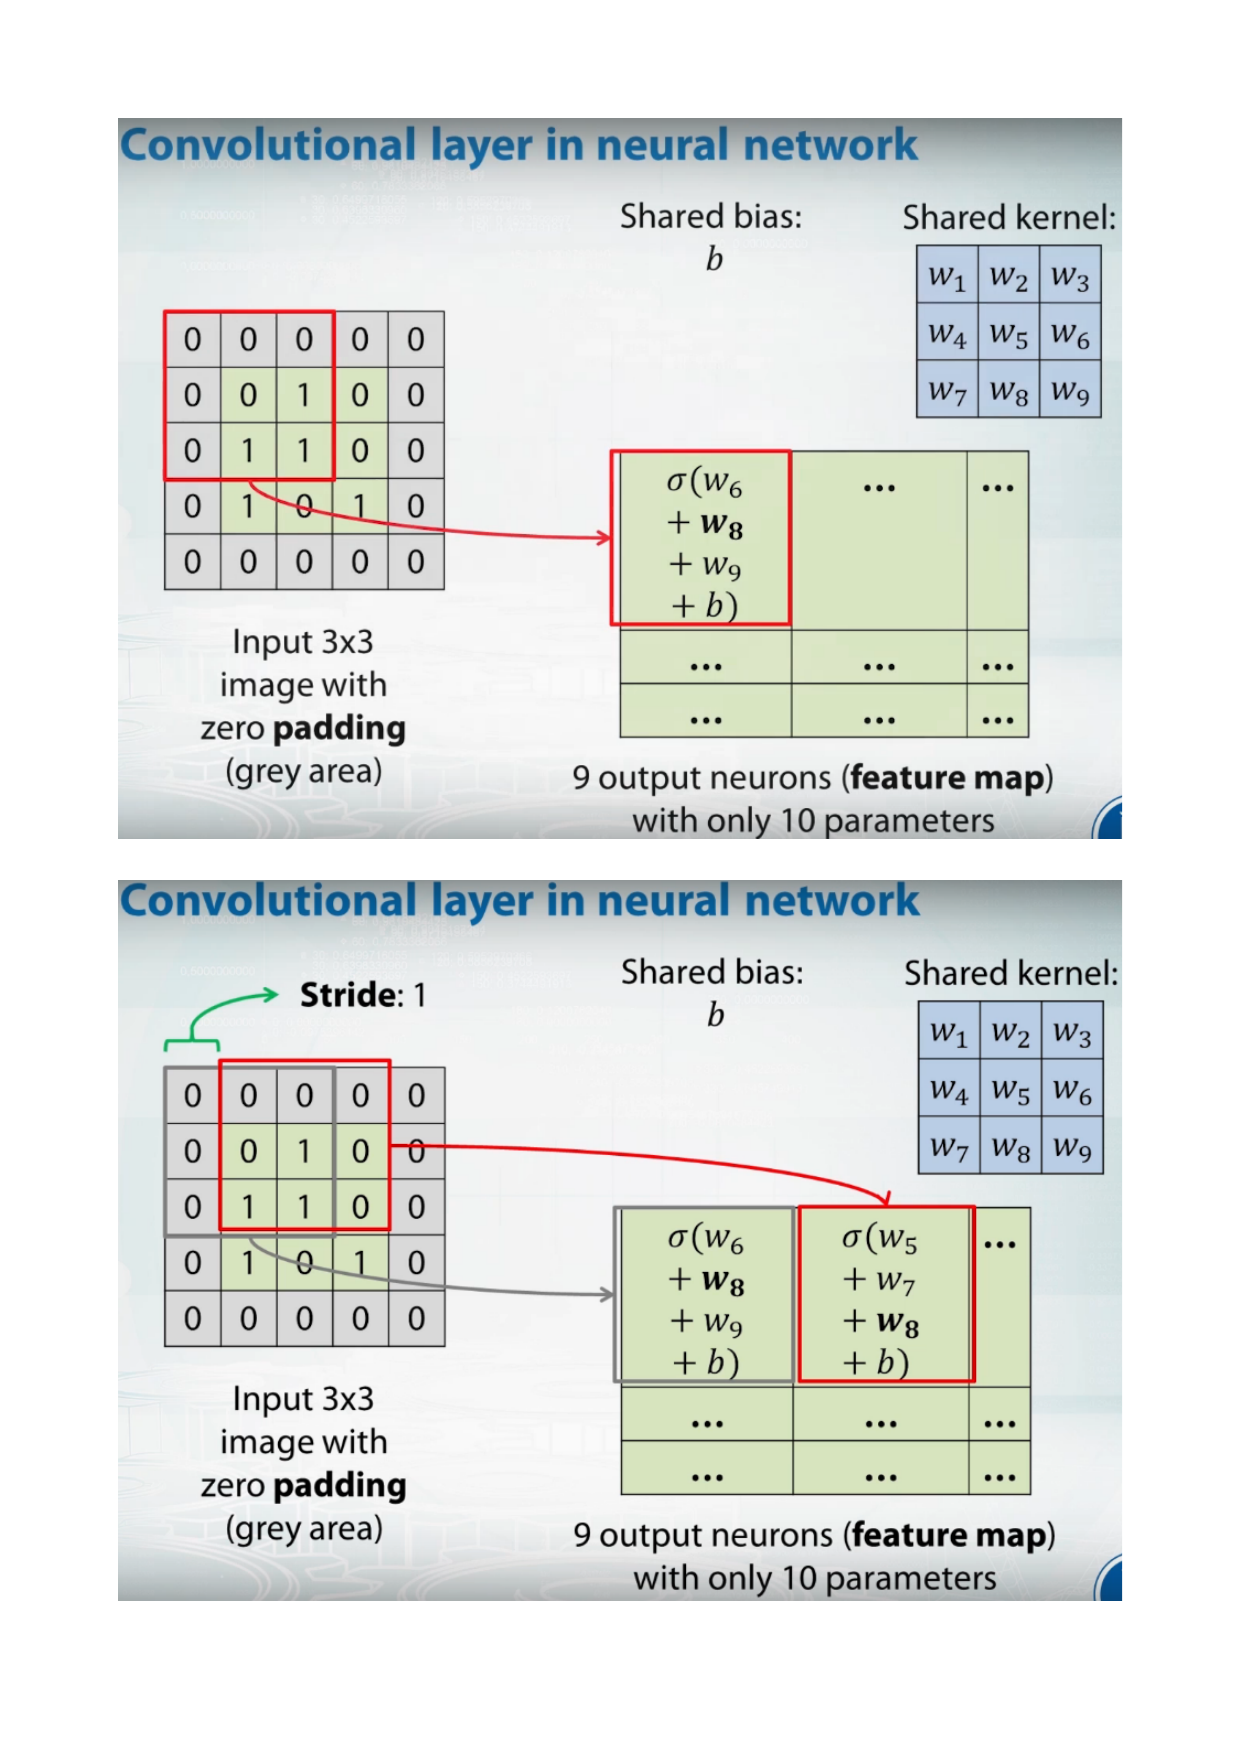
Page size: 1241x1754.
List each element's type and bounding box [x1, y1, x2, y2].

picture [118, 880, 1123, 1601]
picture [118, 118, 1123, 839]
